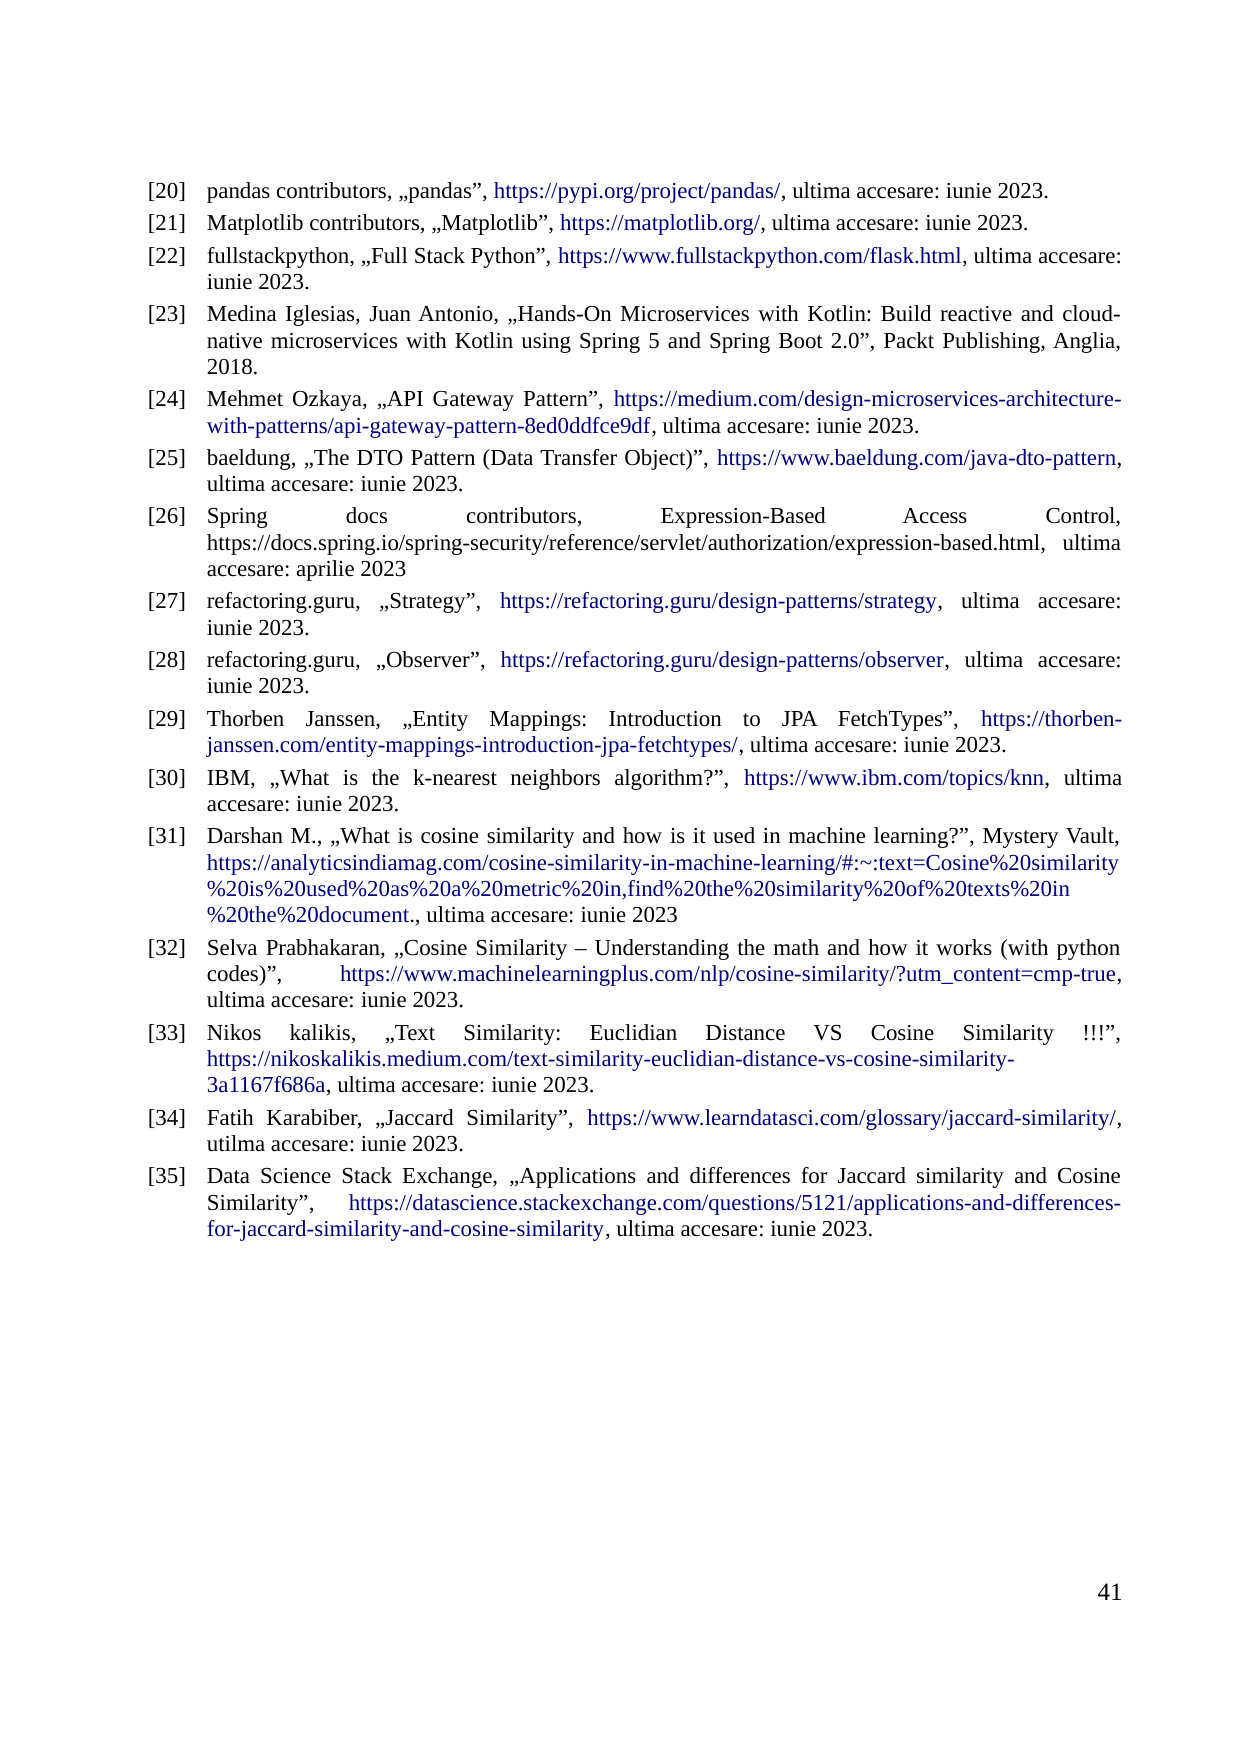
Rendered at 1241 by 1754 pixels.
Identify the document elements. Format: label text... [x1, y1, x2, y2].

text [34] Fatih Karabiber, „Jaccard Similarity”, https://www.learndatasci.com/glossary/jaccard-similarity/, utilma accesare: iunie 2023. [148, 1103, 1122, 1156]
text [28] refactoring.guru, „Observer”, https://refactoring.guru/design-patterns/observer, ultima accesare: iunie 2023. [148, 646, 1122, 699]
text [32] Selva Prabhakaran, „Cosine Similarity – Understanding the math and how it works (with python codes)”, https://www.machinelearningplus.com/nlp/cosine-similarity/?utm_content=cmp-true, ultima accesare: iunie 2023. [148, 933, 1122, 1013]
text [22] fullstackpython, „Full Stack Python”, https://www.fullstackpython.com/flask.html, ultima accesare: iunie 2023. [148, 242, 1122, 294]
text [23] Medina Iglesias, Juan Antonio, „Hands-On Microservices with Kotlin: Build reactive and cloud-native microservices with Kotlin using Spring 5 and Spring Boot 2.0”, Packt Publishing, Anglia, 2018. [148, 300, 1122, 379]
text [35] Data Science Stack Exchange, „Applications and differences for Jaccard similarity and Cosine Similarity”, https://datascience.stackexchange.com/questions/5121/applications-and-differences-for-jaccard-similarity-and-cosine-similarity, ultima accesare: iunie 2023. [148, 1162, 1122, 1241]
text [24] Mehmet Ozkaya, „API Gateway Pattern”, https://medium.com/design-microservices-architecture-with-patterns/api-gateway-pattern-8ed0ddfce9df, ultima accesare: iunie 2023. [148, 385, 1122, 438]
text [33] Nikos kalikis, „Text Similarity: Euclidian Distance VS Cosine Similarity !!!”, https://nikoskalikis.medium.com/text-similarity-euclidian-distance-vs-cosine-similarity-3a1167f686a, ultima accesare: iunie 2023. [148, 1018, 1122, 1098]
text [30] IBM, „What is the k-nearest neighbors algorithm?”, https://www.ibm.com/topics/knn, ultima accesare: iunie 2023. [148, 763, 1122, 816]
text [25] baeldung, „The DTO Pattern (Data Transfer Object)”, https://www.baeldung.com/java-dto-pattern, ultima accesare: iunie 2023. [148, 444, 1122, 497]
text [20] pandas contributors, „pandas”, https://pypi.org/project/pandas/, ultima accesare: iunie 2023. [148, 177, 1122, 203]
text [29] Thorben Janssen, „Entity Mappings: Introduction to JPA FetchTypes”, https://thorben-janssen.com/entity-mappings-introduction-jpa-fetchtypes/, ultima accesare: iunie 2023. [148, 705, 1122, 758]
text [31] Darshan M., „What is cosine similarity and how is it used in machine learning?”, Mystery Vault, https://analyticsindiamag.com/cosine-similarity-in-machine-learning/#:~:text=Cosine%20similarity%20is%20used%20as%20a%20metric%20in,find%20the%20similarity%20of%20texts%20in%20the%20document., ultima accesare: iunie 2023 [148, 822, 1122, 928]
text [27] refactoring.guru, „Strategy”, https://refactoring.guru/design-patterns/strategy, ultima accesare: iunie 2023. [148, 588, 1122, 640]
text [26] Spring docs contributors, Expression-Based Access Control, https://docs.spring.io/spring-security/reference/servlet/authorization/expression-based.html, ultima accesare: aprilie 2023 [148, 503, 1122, 582]
text [21] Matplotlib contributors, „Matplotlib”, https://matplotlib.org/, ultima accesare: iunie 2023. [148, 209, 1122, 236]
